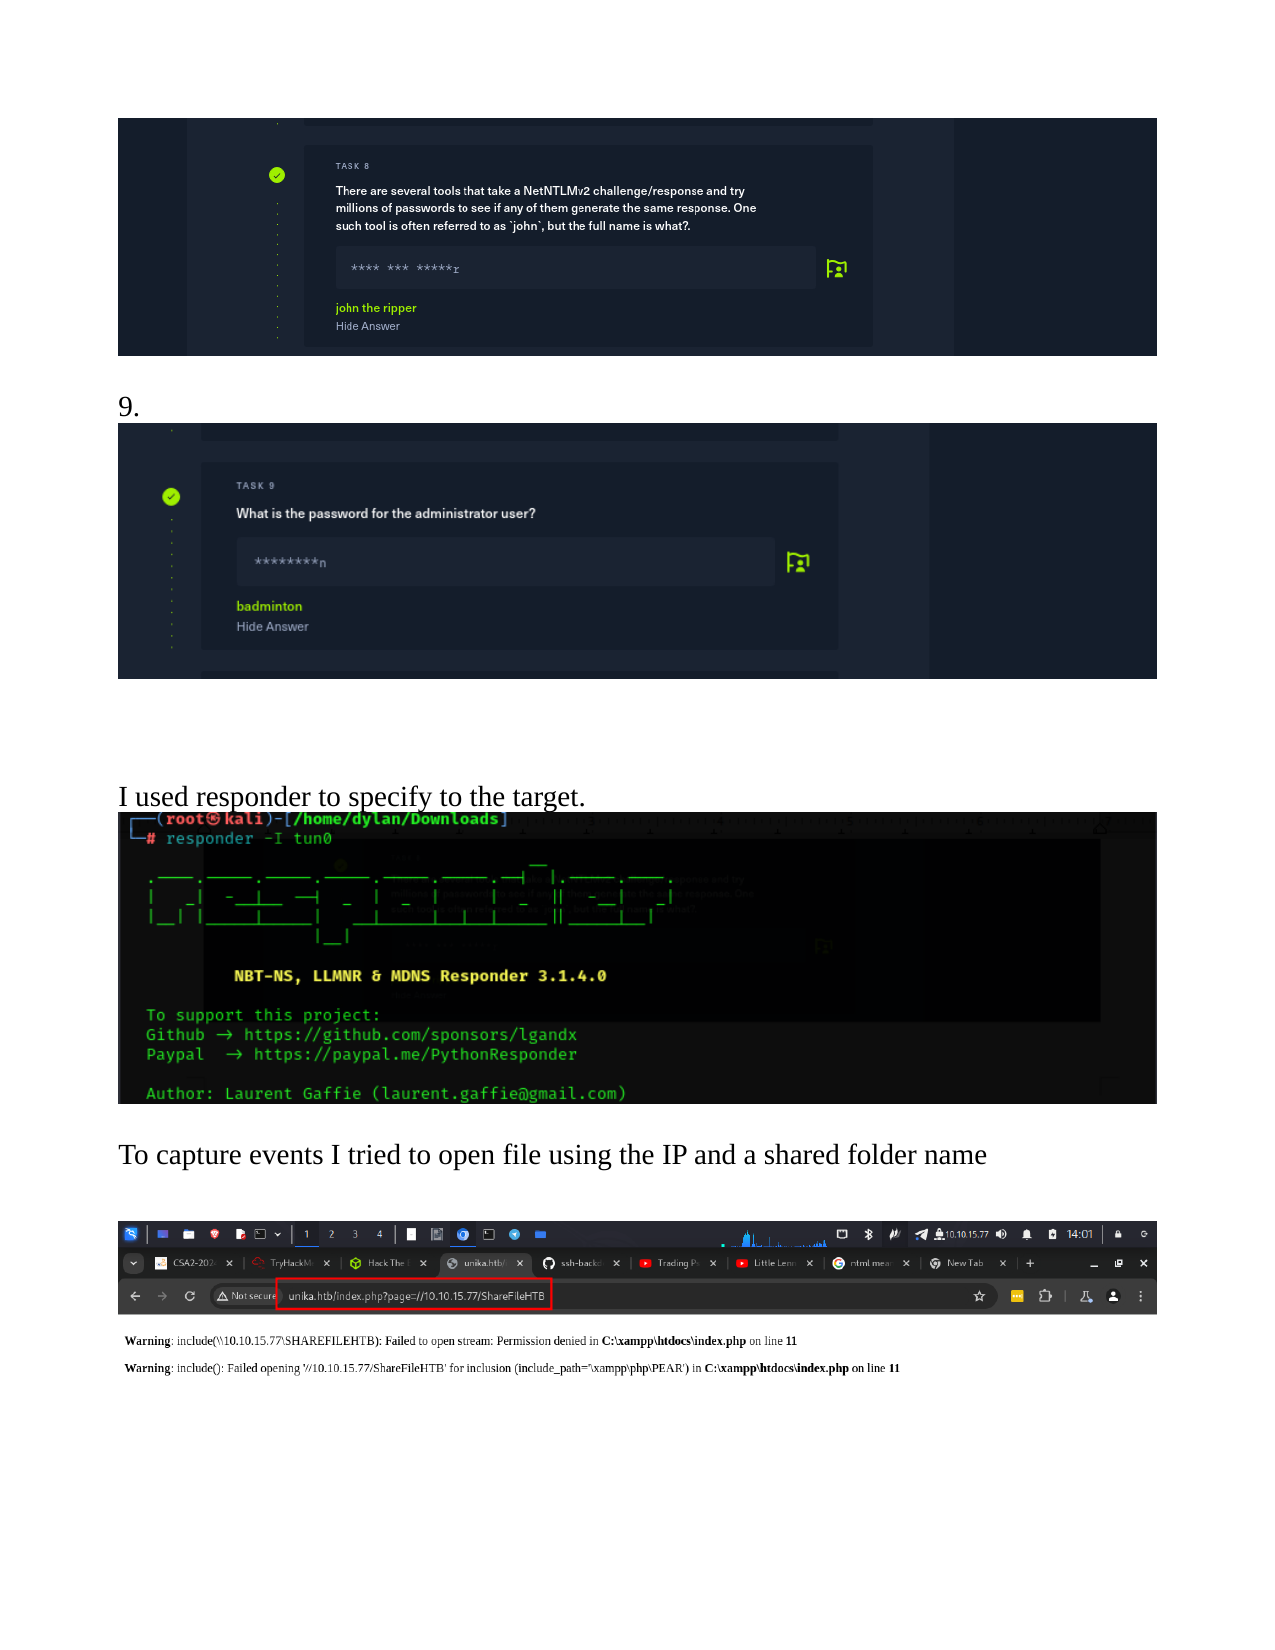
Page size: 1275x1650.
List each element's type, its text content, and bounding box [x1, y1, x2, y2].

picture [118, 118, 1157, 356]
text 9. [118, 389, 1157, 423]
picture [118, 1221, 1157, 1449]
picture [118, 812, 1157, 1104]
text I used responder to specify to the target. [118, 779, 1157, 812]
picture [118, 423, 1157, 679]
text To capture events I tried to open file using the IP and a shared folder name [118, 1137, 1157, 1171]
